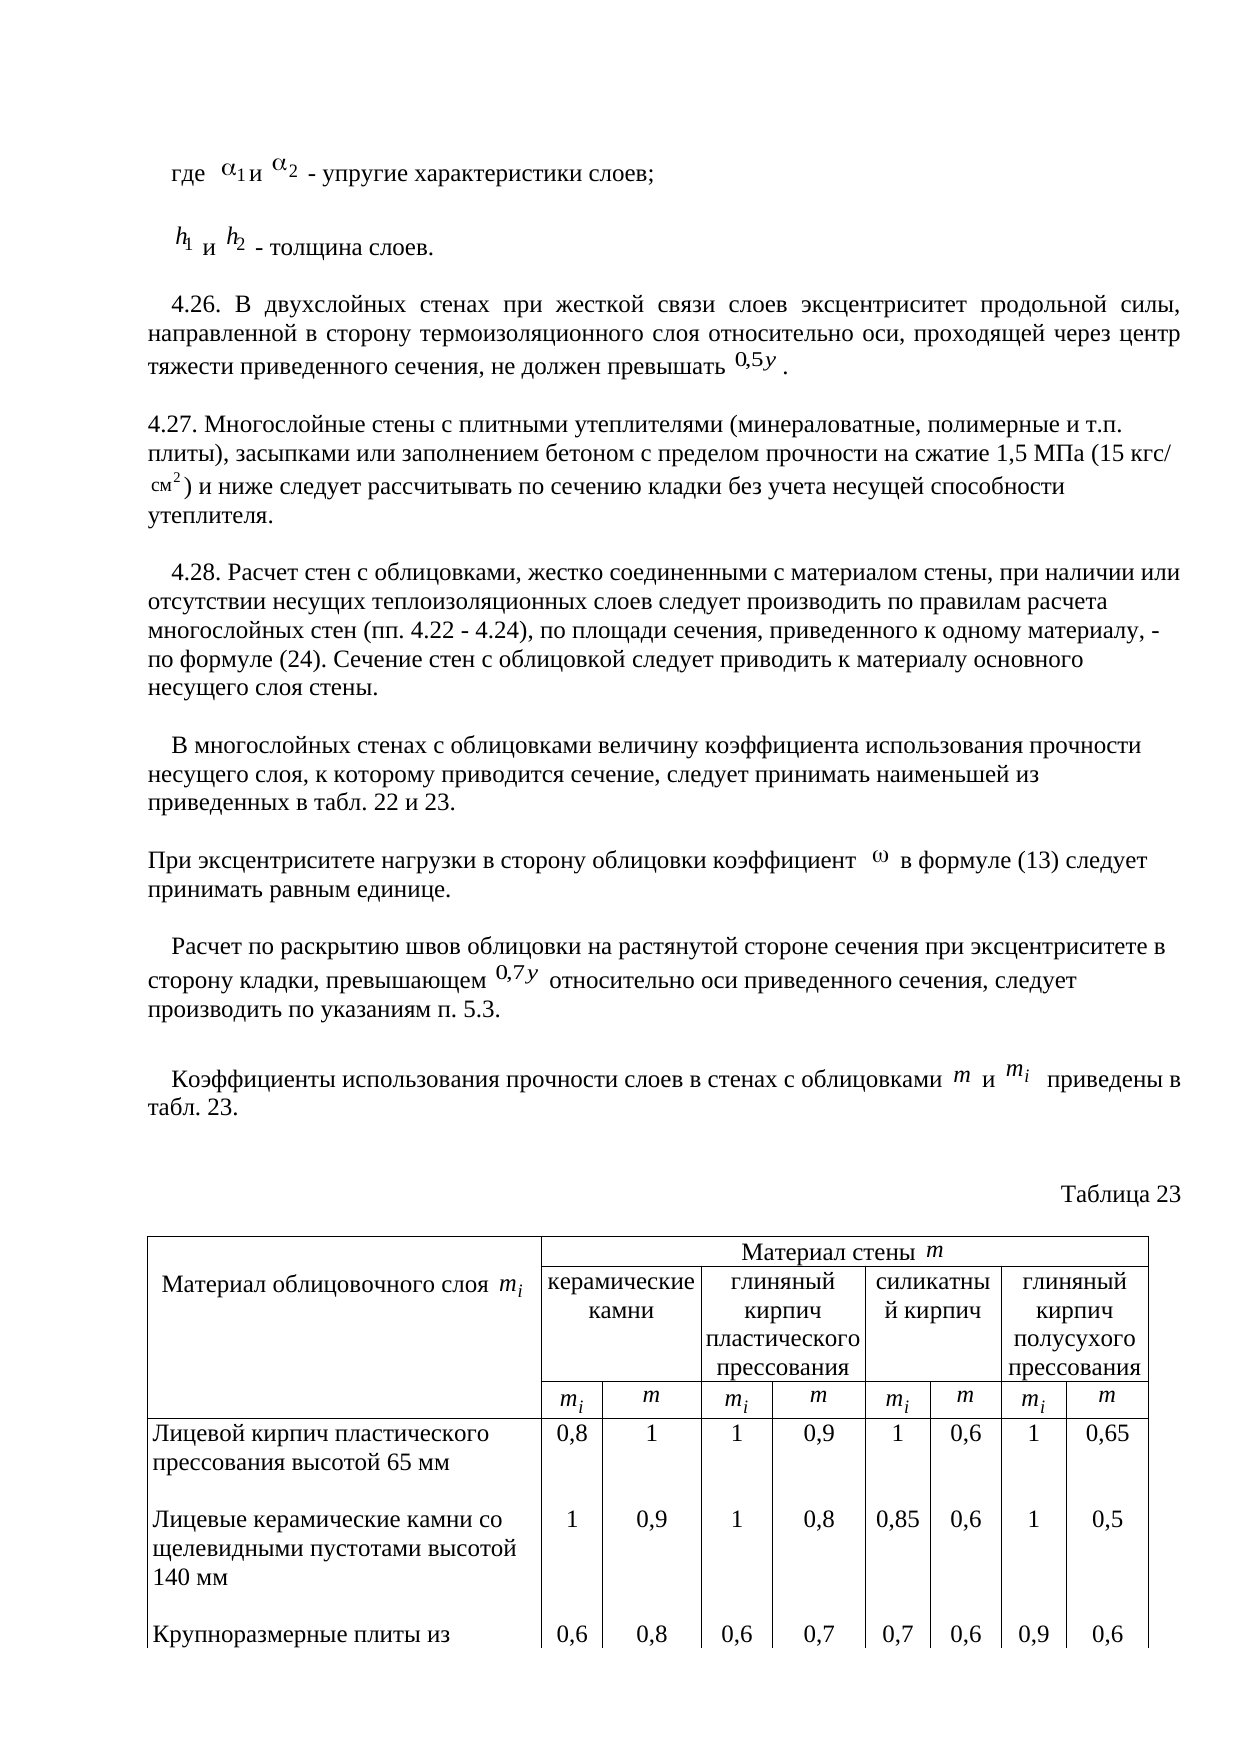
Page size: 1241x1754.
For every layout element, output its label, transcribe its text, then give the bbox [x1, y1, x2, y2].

text и - толщина слоев. [148, 219, 1181, 260]
table_cell 0,7 [866, 1619, 930, 1648]
table_cell 0,9 [773, 1419, 865, 1504]
text В многослойных стенах с облицовками величину коэффициента использования прочности несущего слоя, к которому приводится сечение, следует принимать наименьшей из приведенных в табл. 22 и 23. [148, 730, 1181, 816]
table_header #G0 [148, 1237, 541, 1266]
table_cell 0,65 [1067, 1419, 1148, 1504]
table_cell [773, 1382, 865, 1417]
table_cell 1 [603, 1419, 701, 1504]
text Коэффициенты использования прочности слоев в стенах с облицовками и приведены в табл. 23. [148, 1051, 1181, 1121]
table_cell Лицевые керамические камни со щелевидными пустотами высотой 140 мм [148, 1504, 541, 1619]
text Таблица 23 [148, 1179, 1181, 1207]
table_cell 0,85 [866, 1504, 930, 1619]
text 4.28. Расчет стен с облицовками, жестко соединенными с материалом стены, при наличии или отсутствии несущих теплоизоляционных слоев следует производить по правилам расчета многослойных стен (пп. 4.22 - 4.24), по площади сечения, приведенного к одному материалу, - по формуле (24). Сечение стен с облицовкой следует приводить к материалу основного несущего слоя стены. [148, 557, 1181, 701]
table_cell керамические камни [542, 1267, 701, 1381]
table_cell силикатный кирпич [866, 1267, 1001, 1381]
table_cell глиняный кирпич пластического прессования [702, 1267, 865, 1381]
table_cell [931, 1382, 1001, 1417]
table_cell 0,6 [1067, 1619, 1148, 1648]
table_cell 1 [542, 1504, 602, 1619]
table_cell [1067, 1382, 1148, 1417]
table_cell 0,6 [931, 1419, 1001, 1504]
table_cell 0,6 [931, 1504, 1001, 1619]
table_cell [702, 1382, 772, 1417]
text где и - упругие характеристики слоев; [148, 145, 1181, 190]
table_cell 1 [866, 1419, 930, 1504]
table_cell 0,8 [773, 1504, 865, 1619]
table_cell 1 [1002, 1504, 1066, 1619]
table_cell 0,6 [702, 1619, 772, 1648]
table_cell 0,8 [542, 1419, 602, 1504]
table_cell 0,7 [773, 1619, 865, 1648]
table_header Материал стены [542, 1237, 1148, 1266]
table_cell [148, 1381, 541, 1417]
table_cell [542, 1382, 602, 1417]
table_cell глиняный кирпич полусухого прессования [1002, 1267, 1148, 1381]
table_cell 1 [702, 1504, 772, 1619]
text При эксцентриситете нагрузки в сторону облицовки коэффициент в формуле (13) следует принимать равным единице. [148, 845, 1181, 903]
table_cell 0,9 [1002, 1619, 1066, 1648]
table_cell 1 [702, 1419, 772, 1504]
table_cell Лицевой кирпич пластического прессования высотой 65 мм [148, 1419, 541, 1504]
table_cell [1002, 1382, 1066, 1417]
table_cell 0,9 [603, 1504, 701, 1619]
table_cell [603, 1382, 701, 1417]
table_cell 0,8 [603, 1619, 701, 1648]
text 4.27. Многослойные стены с плитными утеплителями (минераловатные, полимерные и т.п. плиты), засыпками или заполнением бетоном с пределом прочности на сжатие 1,5 МПа (15 кгс/) и ниже следует рассчитывать по сечению кладки без учета несущей способности утеплителя. [148, 409, 1181, 529]
text Расчет по раскрытию швов облицовки на растянутой стороне сечения при эксцентриситете в сторону кладки, превышающем относительно оси приведенного сечения, следует производить по указаниям п. 5.3. [148, 931, 1181, 1022]
table_cell Крупноразмерные плиты из [148, 1619, 541, 1648]
table_cell 0,6 [542, 1619, 602, 1648]
table_cell [866, 1382, 930, 1417]
table_cell 0,6 [931, 1619, 1001, 1648]
table_cell 0,5 [1067, 1504, 1148, 1619]
table_cell Материал облицовочного слоя [148, 1266, 541, 1381]
table_cell 1 [1002, 1419, 1066, 1504]
text 4.26. В двухслойных стенах при жесткой связи слоев эксцентриситет продольной силы, направленной в сторону термоизоляционного слоя относительно оси, проходящей через центр тяжести приведенного сечения, не должен превышать . [148, 289, 1181, 380]
